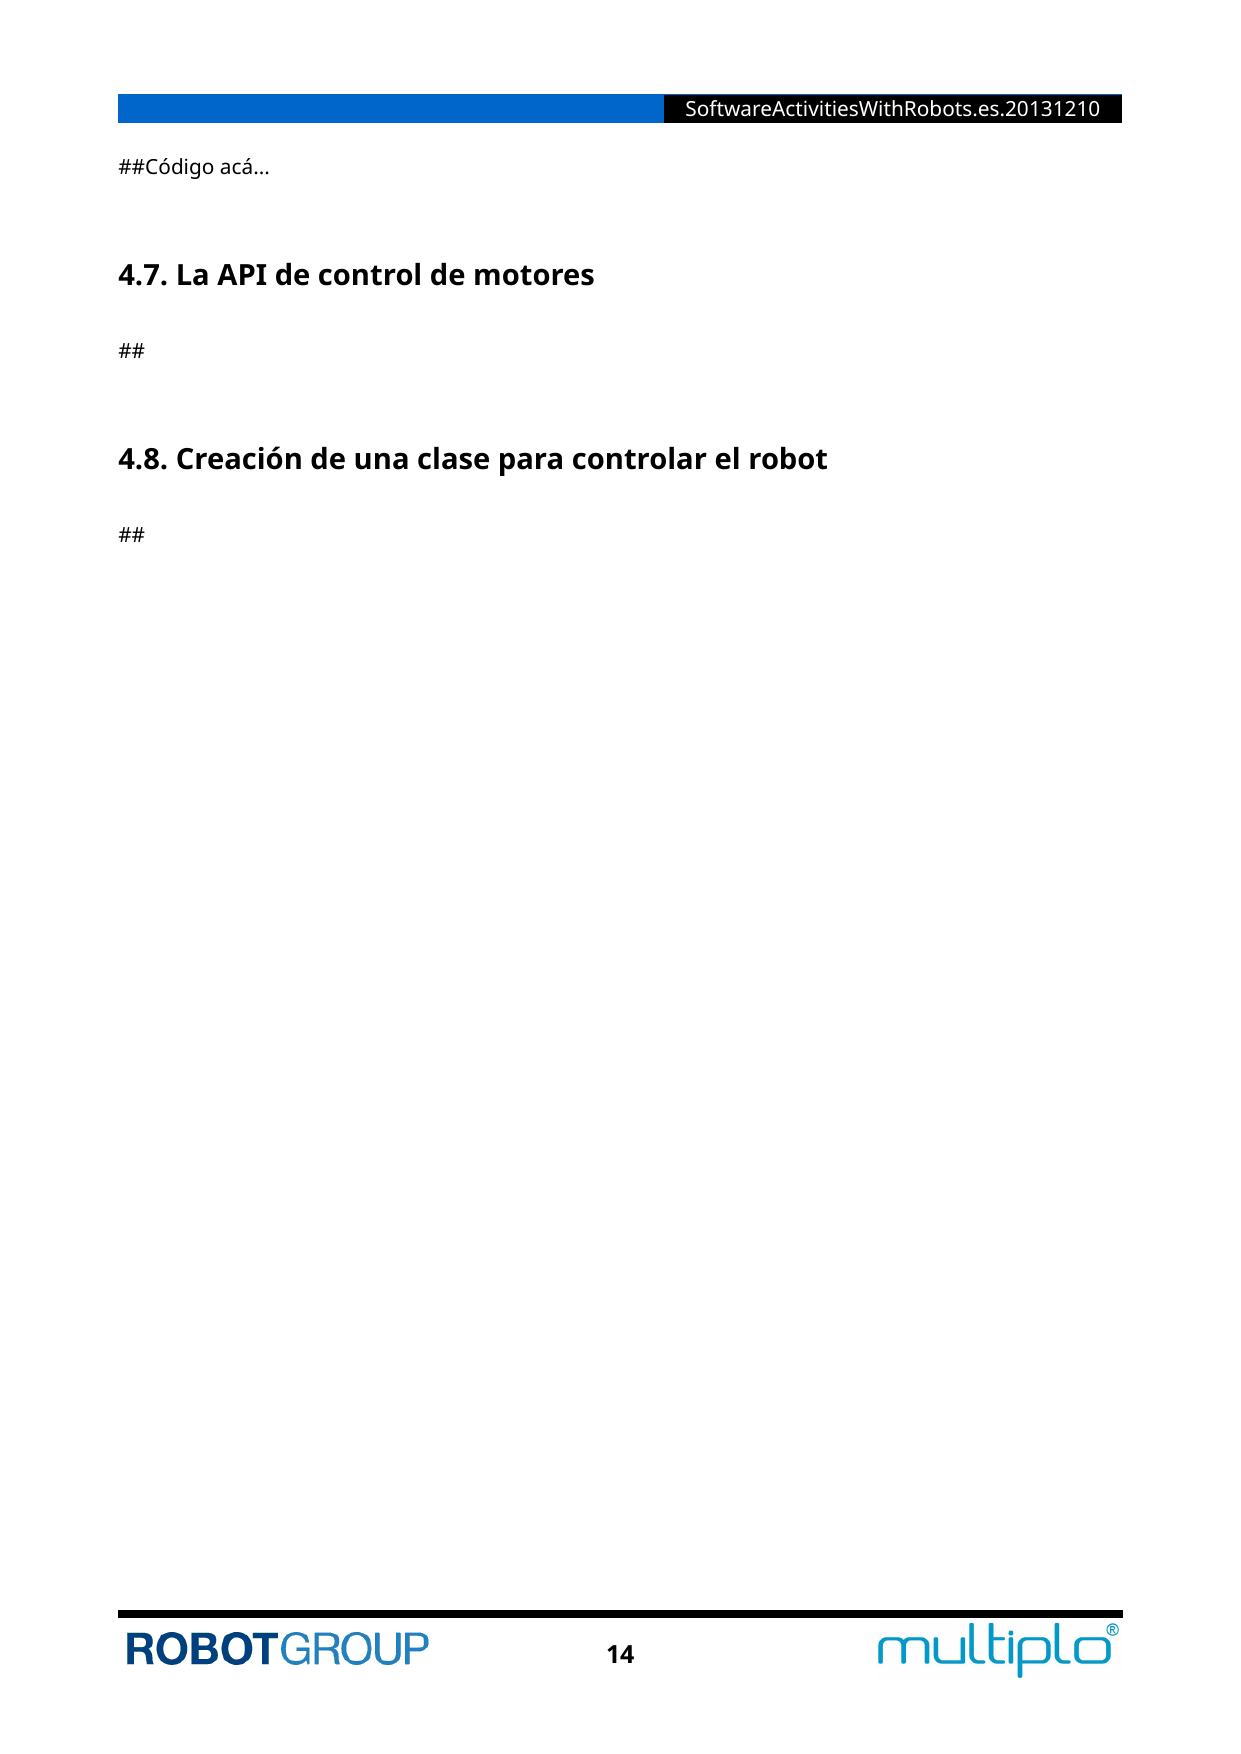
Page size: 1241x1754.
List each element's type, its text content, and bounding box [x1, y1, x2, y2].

picture [877, 1622, 1123, 1679]
text 4.8. Creación de una clase para controlar el robot [118, 438, 1122, 478]
text ##Código acá... [118, 152, 1122, 181]
text ## [118, 336, 1122, 365]
text ## [118, 520, 1122, 548]
text 4.7. La API de control de motores [118, 254, 1122, 294]
picture [118, 1622, 434, 1673]
